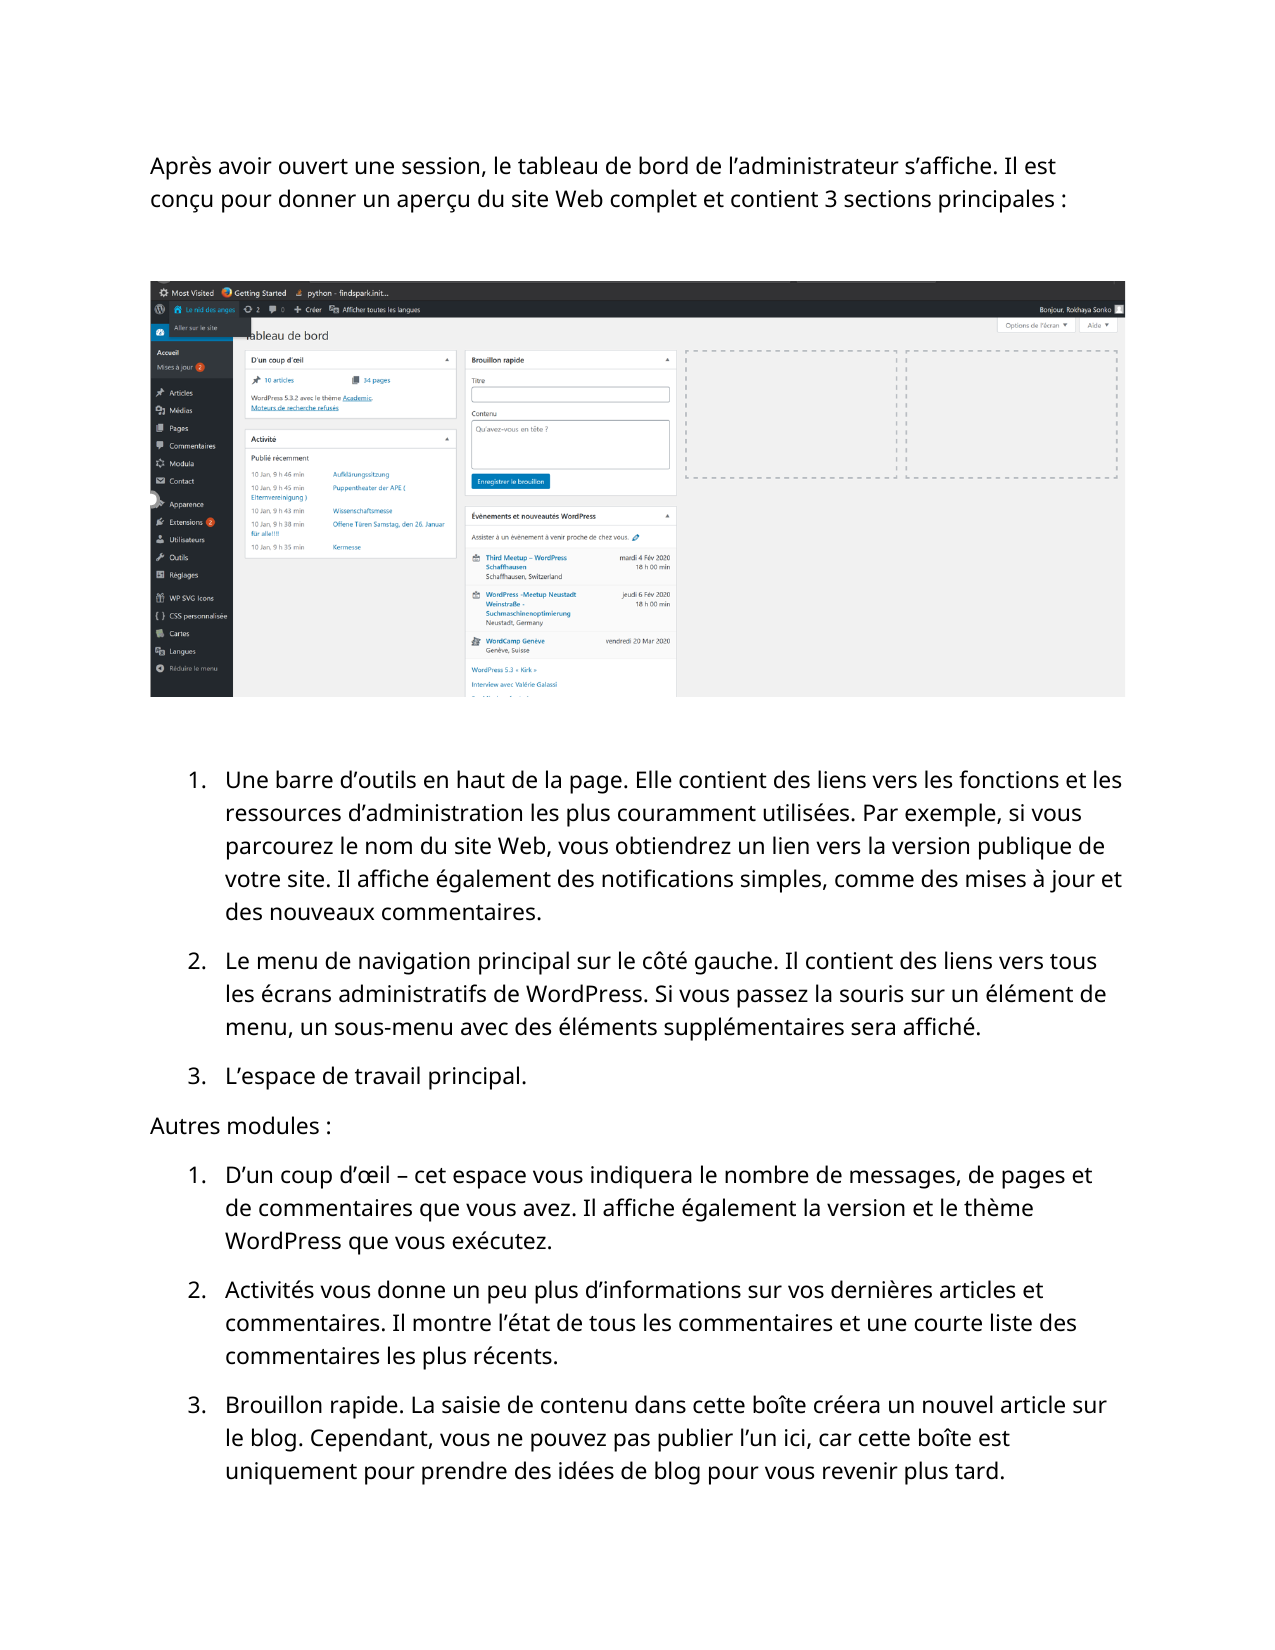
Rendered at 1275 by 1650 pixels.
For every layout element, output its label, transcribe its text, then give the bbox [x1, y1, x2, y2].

list Brouillon rapide. La saisie de contenu dans cette boîte créera un nouvel article sur le blog. Cependant, vous ne pouvez pas publier l’un ici, car cette boîte est uniquement pour prendre des idées de blog pour vous revenir plus tard. [187, 1389, 1125, 1486]
text Après avoir ouvert une session, le tableau de bord de l’administrateur s’affiche. Il est conçu pour donner un aperçu du site Web complet et contient 3 sections principales : [150, 150, 1125, 214]
list Activités vous donne un peu plus d’informations sur vos dernières articles et commentaires. Il montre l’état de tous les commentaires et une courte liste des commentaires les plus récents. [187, 1274, 1125, 1371]
list Une barre d’outils en haut de la page. Elle contient des liens vers les fonctions et les ressources d’administration les plus couramment utilisées. Par exemple, si vous parcourez le nom du site Web, vous obtiendrez un lien vers la version publique de votre site. Il affiche également des notifications simples, comme des mises à jour et des nouveaux commentaires. [187, 764, 1125, 927]
list Le menu de navigation principal sur le côté gauche. Il contient des liens vers tous les écrans administratifs de WordPress. Si vous passez la souris sur un élément de menu, un sous-menu avec des éléments supplémentaires sera affiché. [187, 945, 1125, 1042]
text Autres modules : [150, 1110, 1125, 1141]
list L’espace de travail principal. [187, 1060, 1125, 1091]
list D’un coup d’œil – cet espace vous indiquera le nombre de messages, de pages et de commentaires que vous avez. Il affiche également la version et le thème WordPress que vous exécutez. [187, 1159, 1125, 1256]
